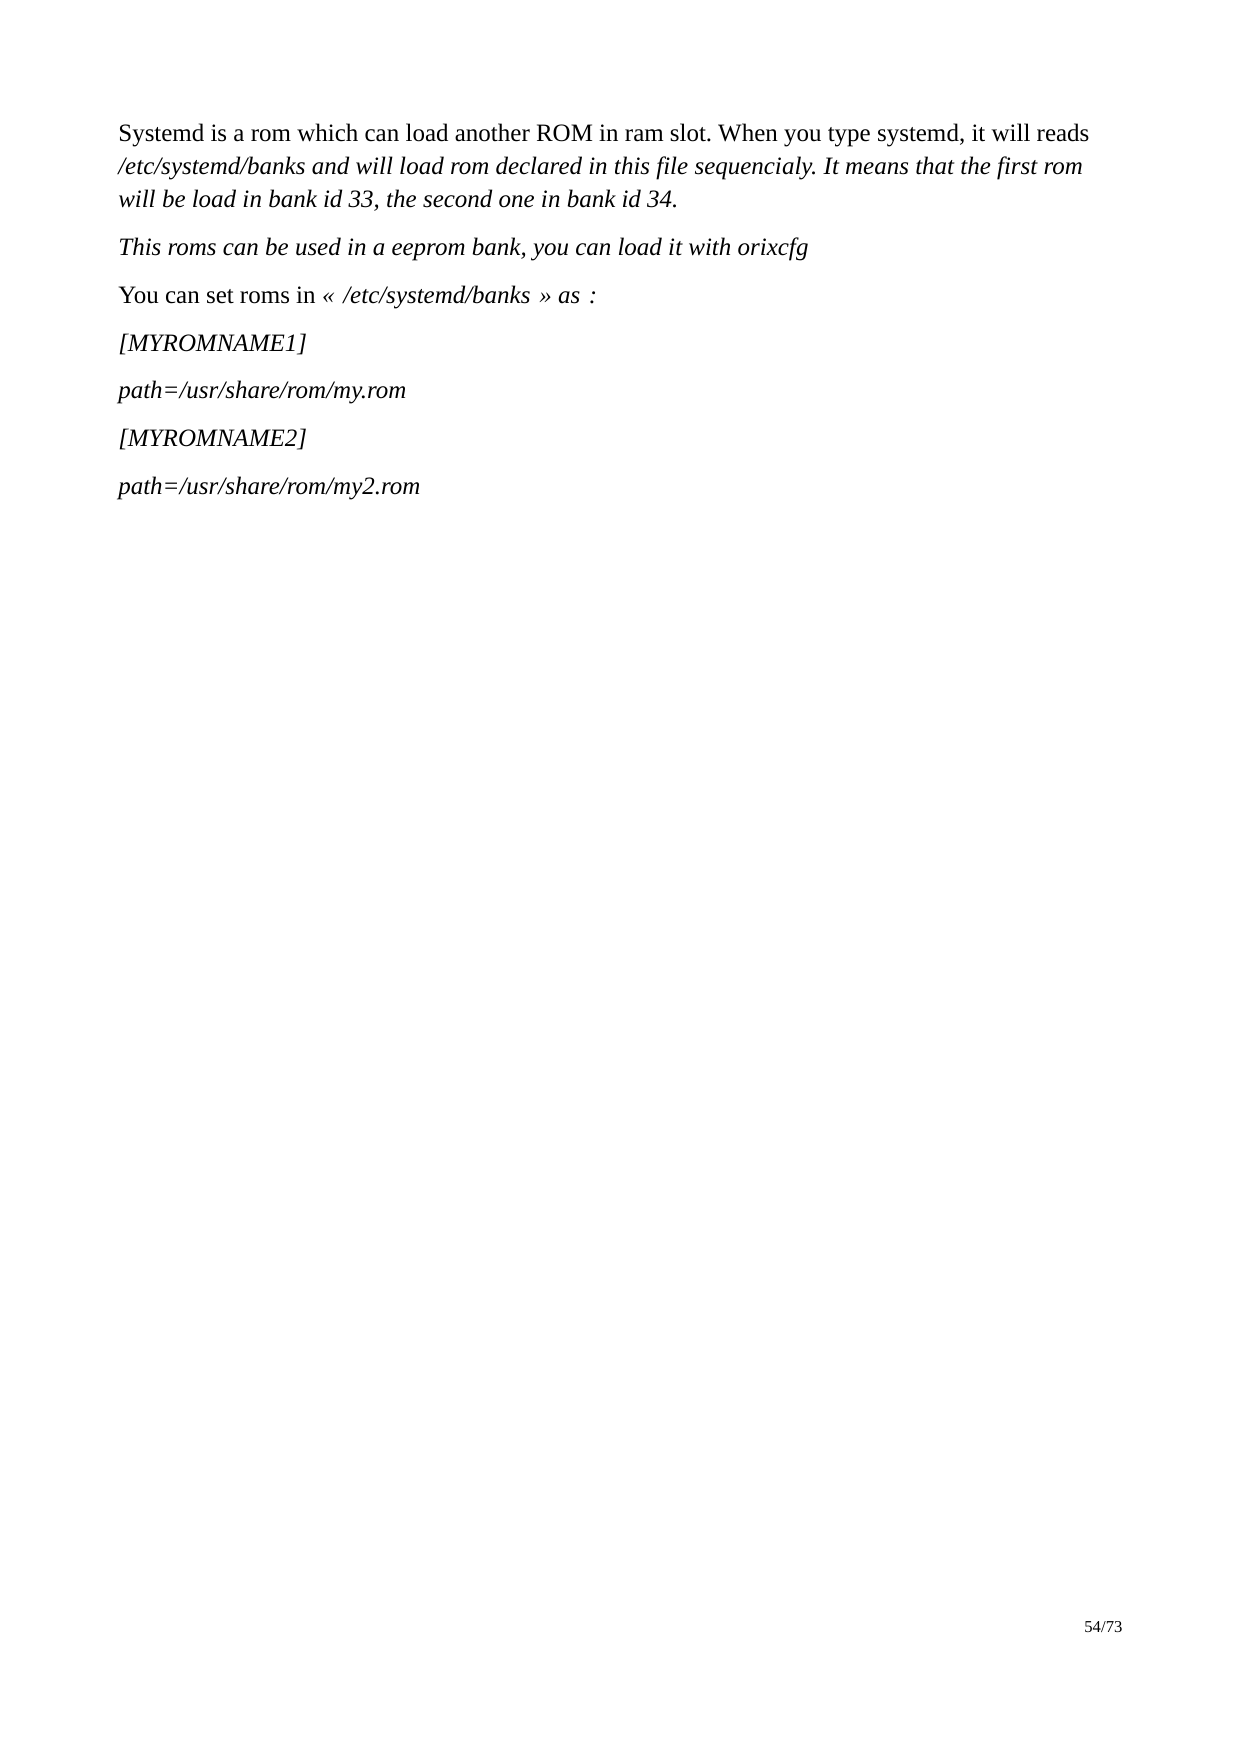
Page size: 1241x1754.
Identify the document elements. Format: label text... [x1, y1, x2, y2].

text This roms can be used in a eeprom bank, you can load it with orixcfg [118, 232, 1122, 261]
text [MYROMNAME2] [118, 423, 1122, 452]
text Systemd is a rom which can load another ROM in ram slot. When you type systemd, it will reads /etc/systemd/banks and will load rom declared in this file sequencialy. It means that the first rom will be load in bank id 33, the second one in bank id 34. [118, 118, 1122, 213]
text [MYROMNAME1] [118, 328, 1122, 356]
text path=/usr/share/rom/my2.rom [118, 471, 1122, 500]
text path=/usr/share/rom/my.rom [118, 375, 1122, 404]
text You can set roms in « /etc/systemd/banks » as : [118, 280, 1122, 308]
